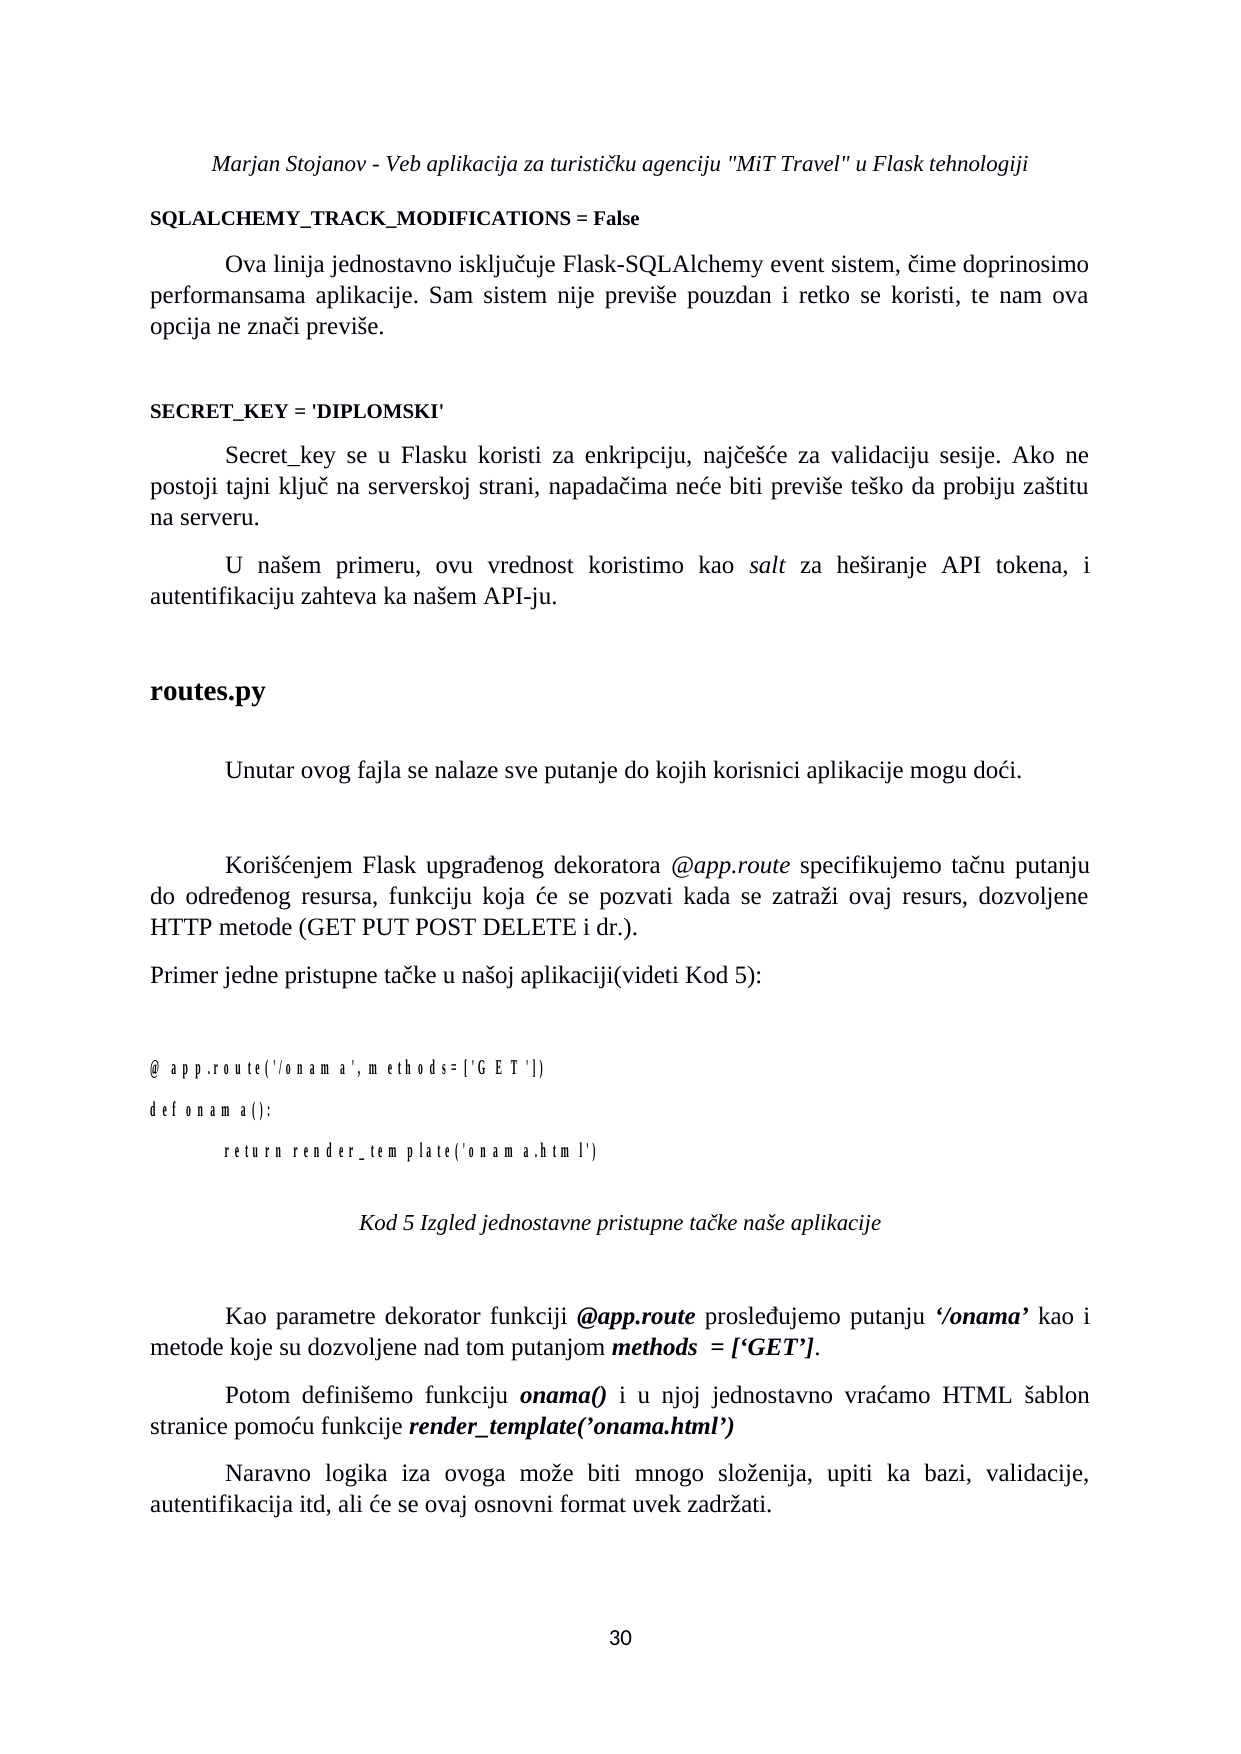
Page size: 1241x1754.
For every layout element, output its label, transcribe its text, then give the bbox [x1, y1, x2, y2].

text Ova linija jednostavno isključuje Flask-SQLAlchemy event sistem, čime doprinosimo performansama aplikacije. Sam sistem nije previše pouzdan i retko se koristi, te nam ova opcija ne znači previše. [150, 249, 1090, 339]
text SECRET_KEY = 'DIPLOMSKI' [150, 399, 1090, 423]
text Kod 5 Izgled jednostavne pristupne tačke naše aplikacije [150, 1209, 1090, 1235]
text U našem primeru, ovu vrednost koristimo kao salt za heširanje API tokena, i autentifikaciju zahteva ka našem API-ju. [150, 550, 1090, 609]
text Secret_key se u Flasku koristi za enkripciju, najčešće za validaciju sesije. Ako ne postoji tajni ključ na serverskoj strani, napadačima neće biti previše teško da probiju zaštitu na serveru. [150, 440, 1090, 531]
text Potom definišemo funkciju onama() i u njoj jednostavno vraćamo HTML šablon stranice pomoću funkcije render_template(’onama.html’) [150, 1380, 1090, 1439]
text Korišćenjem Flask upgrađenog dekoratora @app.route specifikujemo tačnu putanju do određenog resursa, funkciju koja će se pozvati kada se zatraži ovaj resurs, dozvoljene HTTP metode (GET PUT POST DELETE i dr.). [150, 850, 1090, 941]
subtitle routes.py [150, 673, 1090, 707]
text Unutar ovog fajla se nalaze sve putanje do kojih korisnici aplikacije mogu doći. [150, 755, 1090, 783]
text SQLALCHEMY_TRACK_MODIFICATIONS = False [150, 206, 1090, 230]
text Kao parametre dekorator funkciji @app.route prosleđujemo putanju ‘/onama’ kao i metode koje su dozvoljene nad tom putanjom methods = [‘GET’]. [150, 1301, 1090, 1361]
text Naravno logika iza ovoga može biti mnogo složenija, upiti ka bazi, validacije, autentifikacija itd, ali će se ovaj osnovni format uvek zadržati. [150, 1458, 1090, 1518]
text Primer jedne pristupne tačke u našoj aplikaciji(videti Kod 5): [150, 960, 1090, 989]
